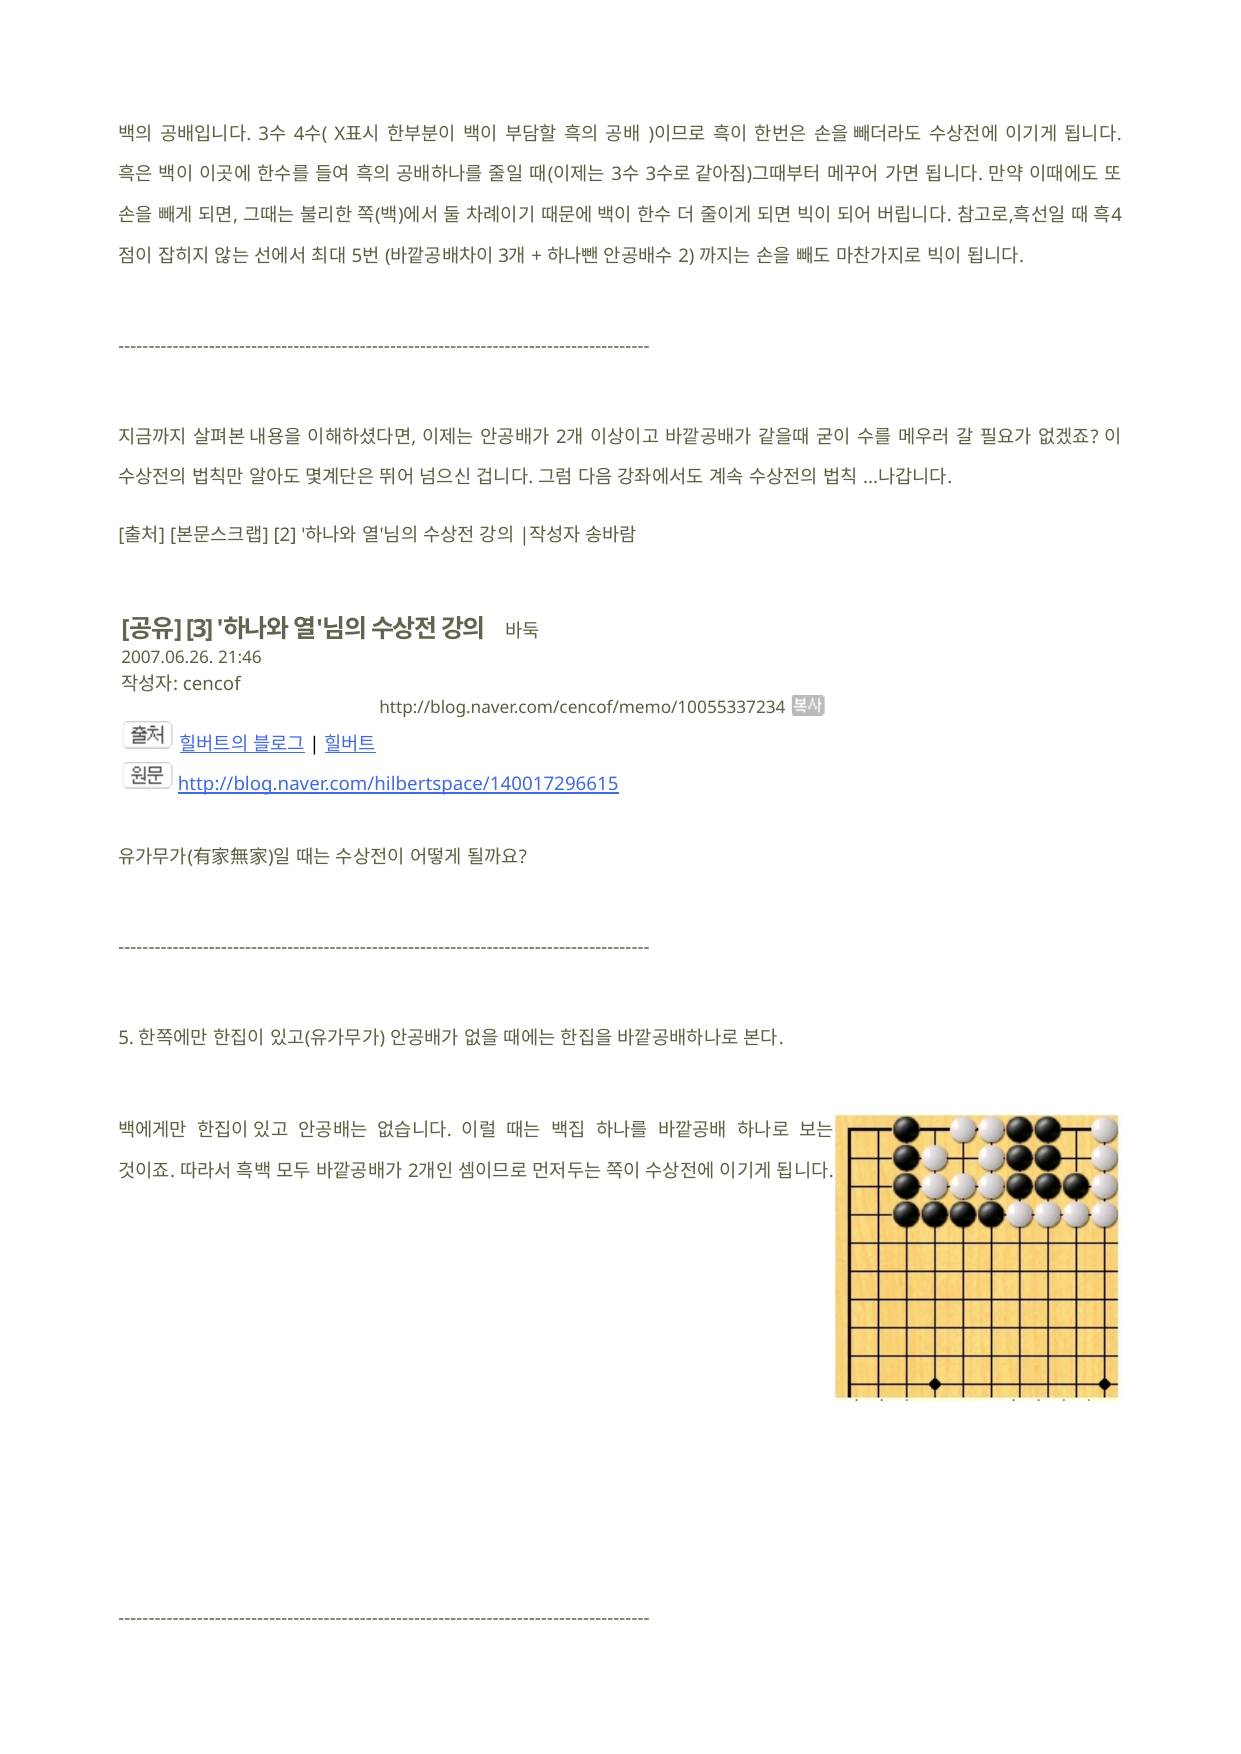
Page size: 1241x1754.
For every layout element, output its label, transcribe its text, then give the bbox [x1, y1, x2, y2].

text 5. 한쪽에만 한집이 있고(유가무가) 안공배가 없을 때에는 한집을 바깥공배하나로 본다. [118, 1023, 1122, 1050]
table_header [공유] [3] '하나와 열'님의 수상전 강의 바둑 2007.06.26. 21:46 작성자: cencof http://blog.naver.com/cencof/memo/10055337234 [118, 606, 827, 722]
text ---------------------------------------------------------------------------------------- [118, 1604, 1122, 1630]
text 백에게만 한집이 있고 안공배는 없습니다. 이럴 때는 백집 하나를 바깥공배 하나로 보는 것이죠. 따라서 흑백 모두 바깥공배가 2개인 셈이므로 먼저두는 쪽이 수상전에 이기게 됩니다. [118, 1115, 834, 1183]
text 지금까지 살펴본 내용을 이해하셨다면, 이제는 안공배가 2개 이상이고 바깥공배가 같을때 굳이 수를 메우러 갈 필요가 없겠죠? 이 수상전의 법칙만 알아도 몇계단은 뛰어 넘으신 겁니다. 그럼 다음 강좌에서도 계속 수상전의 법칙 ...나갑니다. [118, 421, 1122, 489]
text 백의 공배입니다. 3수 4수( X표시 한부분이 백이 부담할 흑의 공배 )이므로 흑이 한번은 손을 빼더라도 수상전에 이기게 됩니다. 흑은 백이 이곳에 한수를 들여 흑의 공배하나를 줄일 때(이제는 3수 3수로 같아짐)그때부터 메꾸어 가면 됩니다. 만약 이때에도 또 손을 빼게 되면, 그때는 불리한 쪽(백)에서 둘 차례이기 때문에 백이 한수 더 줄이게 되면 빅이 되어 버립니다. 참고로,흑선일 때 흑4점이 잡히지 않는 선에서 최대 5번 (바깥공배차이 3개 + 하나뺀 안공배수 2) 까지는 손을 빼도 마찬가지로 빅이 됩니다. [118, 118, 1122, 267]
text 유가무가(有家無家)일 때는 수상전이 어떻게 될까요? [118, 842, 1122, 869]
text ---------------------------------------------------------------------------------------- [118, 332, 1122, 358]
picture [122, 762, 173, 789]
picture [834, 1114, 1123, 1401]
picture [791, 695, 825, 716]
picture [122, 721, 173, 749]
text [출처] [본문스크랩] [2] '하나와 열'님의 수상전 강의 |작성자 송바람 [118, 520, 1122, 547]
text 힐버트의 블로그 | 힐버트 http://blog.naver.com/hilbertspace/140017296615 [118, 722, 1122, 796]
text ---------------------------------------------------------------------------------------- [118, 934, 1122, 959]
